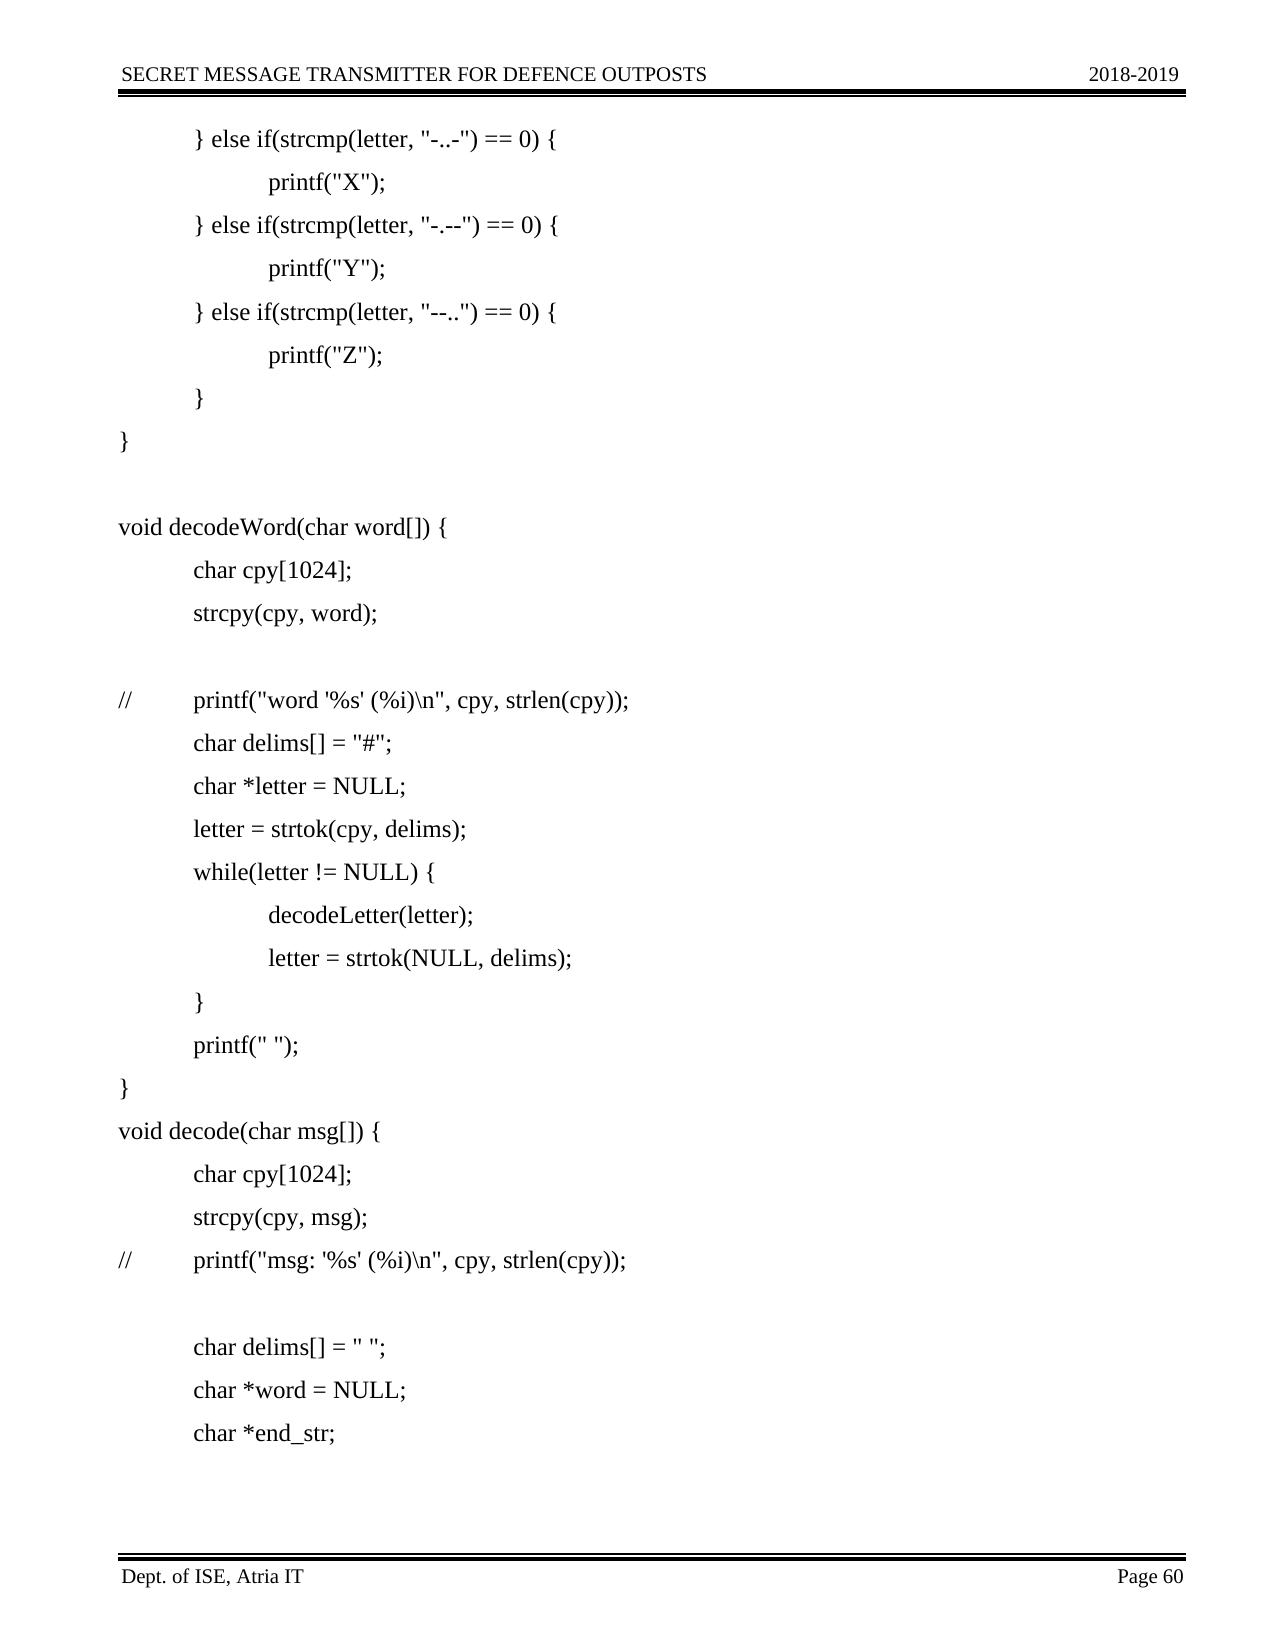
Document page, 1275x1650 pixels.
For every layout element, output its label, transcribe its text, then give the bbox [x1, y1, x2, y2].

text printf("Z"); [118, 340, 1186, 368]
text } [118, 1073, 1186, 1102]
text letter = strtok(NULL, delims); [118, 943, 1186, 972]
text char *end_str; [118, 1418, 1186, 1447]
text char delims[] = " "; [118, 1332, 1186, 1360]
text void decode(char msg[]) { [118, 1116, 1186, 1145]
text printf("Y"); [118, 253, 1186, 282]
text strcpy(cpy, msg); [118, 1202, 1186, 1231]
text letter = strtok(cpy, delims); [118, 814, 1186, 843]
text char delims[] = "#"; [118, 728, 1186, 757]
text } else if(strcmp(letter, "-..-") == 0) { [118, 124, 1186, 153]
text } [118, 383, 1186, 412]
text printf("X"); [118, 167, 1186, 196]
text char *letter = NULL; [118, 771, 1186, 800]
text while(letter != NULL) { [118, 857, 1186, 886]
text } else if(strcmp(letter, "--..") == 0) { [118, 297, 1186, 325]
text strcpy(cpy, word); [118, 598, 1186, 627]
text decodeLetter(letter); [118, 900, 1186, 929]
text // printf("word '%s' (%i)\n", cpy, strlen(cpy)); [118, 685, 1186, 713]
text char cpy[1024]; [118, 555, 1186, 584]
text } [118, 987, 1186, 1015]
text char cpy[1024]; [118, 1159, 1186, 1188]
text // printf("msg: '%s' (%i)\n", cpy, strlen(cpy)); [118, 1245, 1186, 1274]
text } [118, 426, 1186, 455]
text char *word = NULL; [118, 1375, 1186, 1403]
text void decodeWord(char word[]) { [118, 512, 1186, 541]
text } else if(strcmp(letter, "-.--") == 0) { [118, 210, 1186, 239]
text printf(" "); [118, 1030, 1186, 1058]
